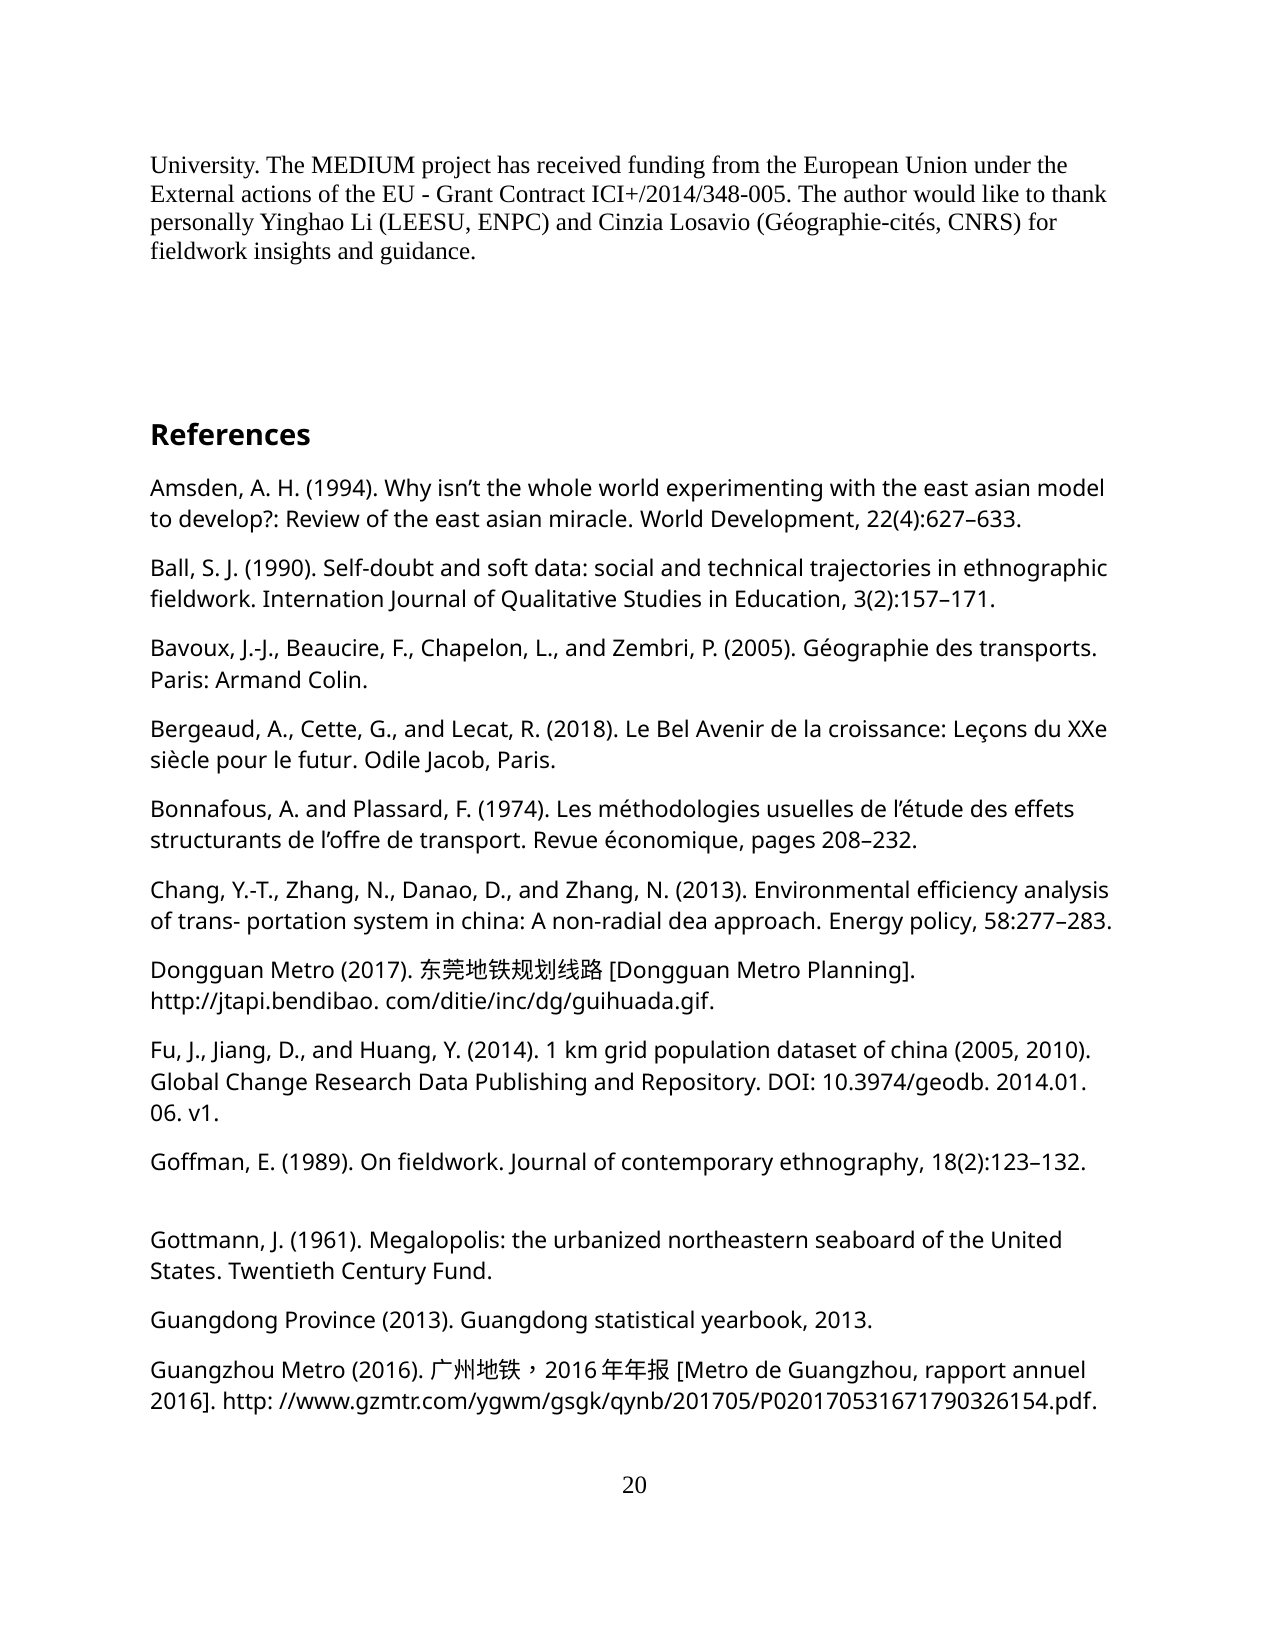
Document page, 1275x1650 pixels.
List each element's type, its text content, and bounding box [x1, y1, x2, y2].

text University. The MEDIUM project has received funding from the European Union under the External actions of the EU - Grant Contract ICI+/2014/348-005. The author would like to thank personally Yinghao Li (LEESU, ENPC) and Cinzia Losavio (Géographie-cités, CNRS) for fieldwork insights and guidance. [150, 150, 1125, 265]
text Gottmann, J. (1961). Megalopolis: the urbanized northeastern seaboard of the United States. Twentieth Century Fund. [150, 1224, 1125, 1287]
text Bergeaud, A., Cette, G., and Lecat, R. (2018). Le Bel Avenir de la croissance: Leçons du XXe siècle pour le futur. Odile Jacob, Paris. [150, 713, 1125, 775]
text Bonnafous, A. and Plassard, F. (1974). Les méthodologies usuelles de l’étude des effets structurants de l’offre de transport. Revue économique, pages 208–232. [150, 793, 1125, 856]
text Fu, J., Jiang, D., and Huang, Y. (2014). 1 km grid population dataset of china (2005, 2010). Global Change Research Data Publishing and Repository. DOI: 10.3974/geodb. 2014.01. 06. v1. [150, 1034, 1125, 1128]
text Chang, Y.-T., Zhang, N., Danao, D., and Zhang, N. (2013). Environmental efficiency analysis of trans- portation system in china: A non-radial dea approach. Energy policy, 58:277–283. [150, 874, 1125, 936]
text Amsden, A. H. (1994). Why isn’t the whole world experimenting with the east asian model to develop?: Review of the east asian miracle. World Development, 22(4):627–633. [150, 472, 1125, 534]
text Guangdong Province (2013). Guangdong statistical yearbook, 2013. [150, 1304, 1125, 1336]
text Ball, S. J. (1990). Self-doubt and soft data: social and technical trajectories in ethnographic fieldwork. Internation Journal of Qualitative Studies in Education, 3(2):157–171. [150, 552, 1125, 614]
text Guangzhou Metro (2016). 广州地铁，2016年年报 [Metro de Guangzhou, rapport annuel 2016]. http: //www.gzmtr.com/ygwm/gsgk/qynb/201705/P020170531671790326154.pdf. [150, 1354, 1125, 1416]
text References [150, 414, 1125, 454]
text Bavoux, J.-J., Beaucire, F., Chapelon, L., and Zembri, P. (2005). Géographie des transports. Paris: Armand Colin. [150, 632, 1125, 695]
text Goffman, E. (1989). On fieldwork. Journal of contemporary ethnography, 18(2):123–132. [150, 1146, 1125, 1206]
text Dongguan Metro (2017). 东莞地铁规划线路 [Dongguan Metro Planning]. http://jtapi.bendibao. com/ditie/inc/dg/guihuada.gif. [150, 954, 1125, 1017]
